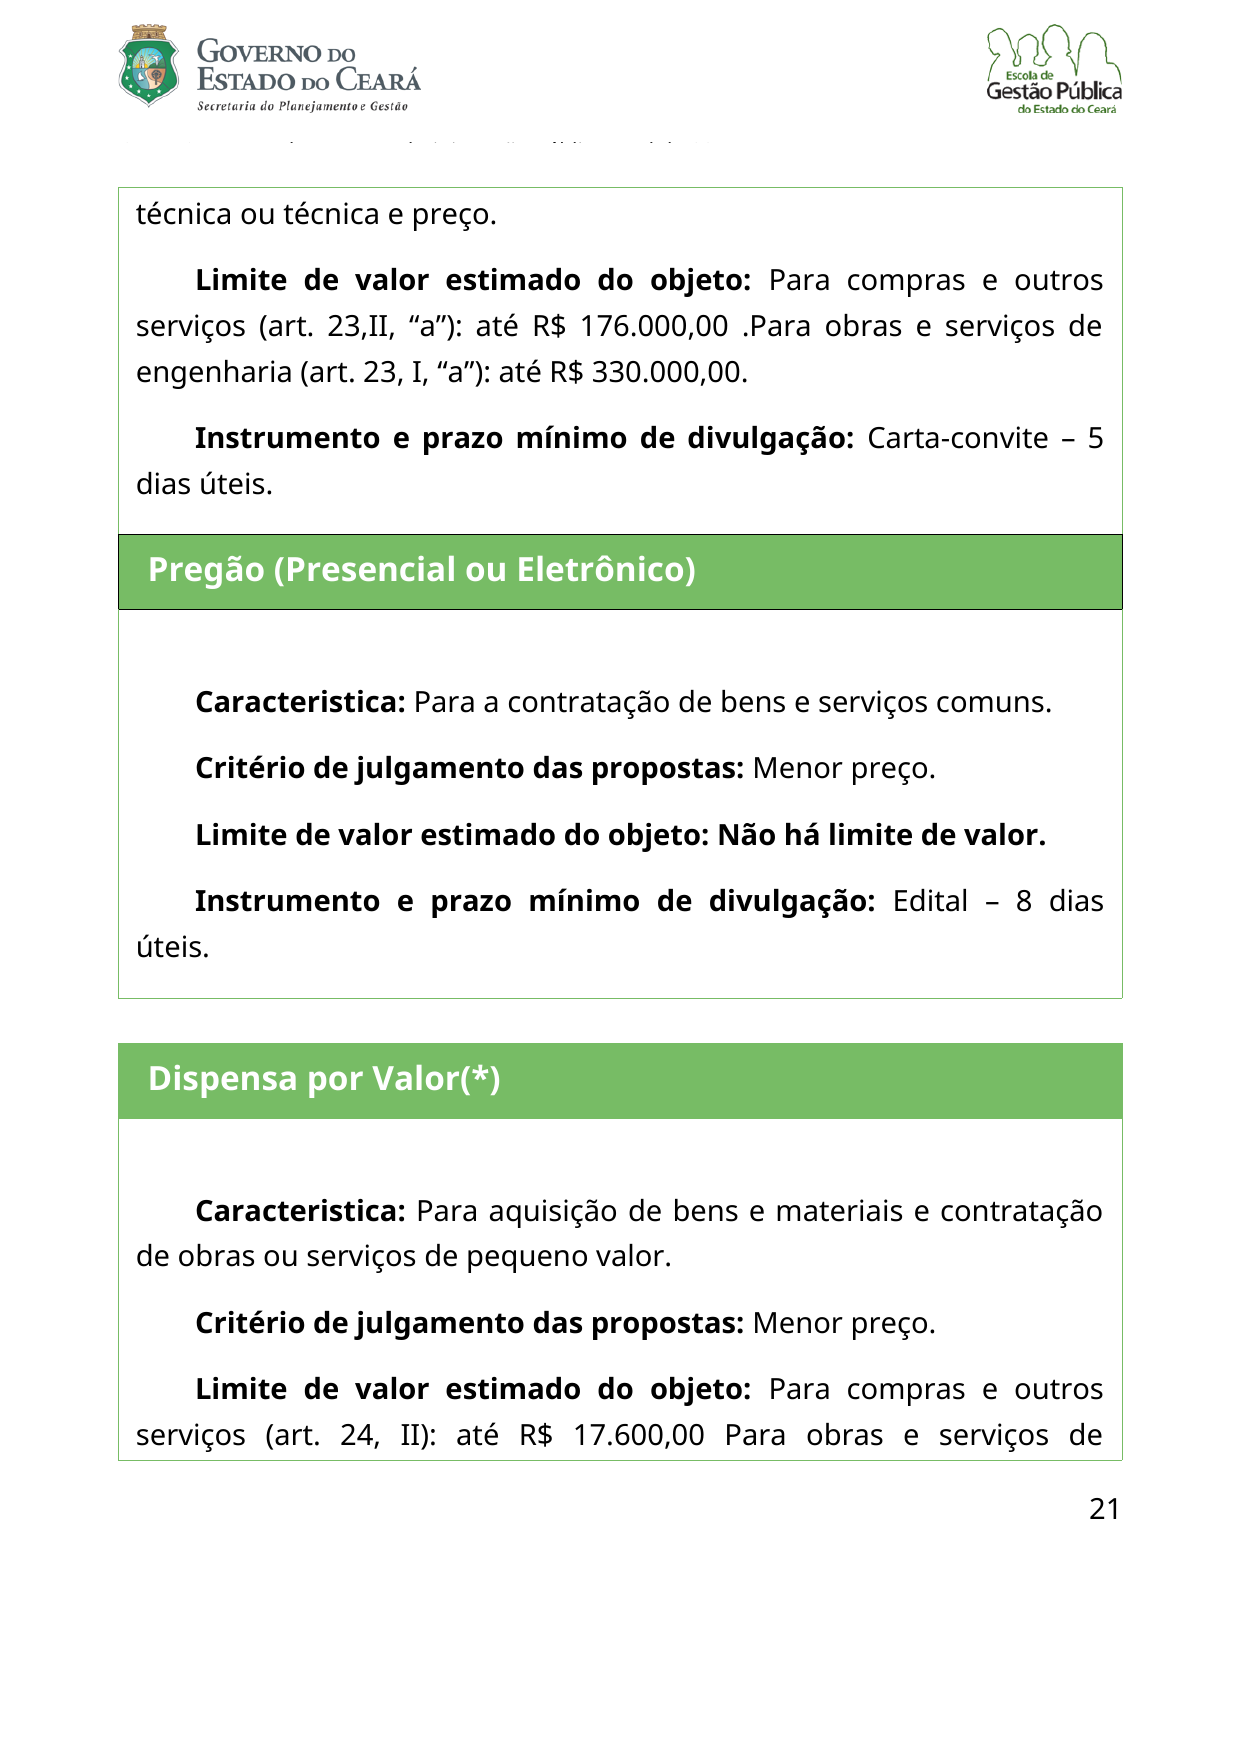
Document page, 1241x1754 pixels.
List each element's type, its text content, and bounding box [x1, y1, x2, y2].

table_header Pregão (Presencial ou Eletrônico) [119, 535, 1122, 609]
table_cell Caracteristica: Para a contratação de bens e serviços comuns. Critério de julgamento das propostas: Menor preço. Limite de valor estimado do objeto: Não há limite de valor. Instrumento e prazo mínimo de divulgação: Edital – 8 dias úteis. [119, 610, 1122, 997]
table_header Dispensa por Valor(*) [119, 1044, 1122, 1118]
table_cell técnica ou técnica e preço. Limite de valor estimado do objeto: Para compras e outros serviços (art. 23,II, “a”): até R$ 176.000,00 .Para obras e serviços de engenharia (art. 23, I, “a”): até R$ 330.000,00. Instrumento e prazo mínimo de divulgação: Carta-convite – 5 dias úteis. [119, 188, 1122, 534]
picture [118, 24, 1122, 113]
table_cell Caracteristica: Para aquisição de bens e materiais e contratação de obras ou serviços de pequeno valor. Critério de julgamento das propostas: Menor preço. Limite de valor estimado do objeto: Para compras e outros serviços (art. 24, II): até R$ 17.600,00 Para obras e serviços de [119, 1119, 1122, 1459]
